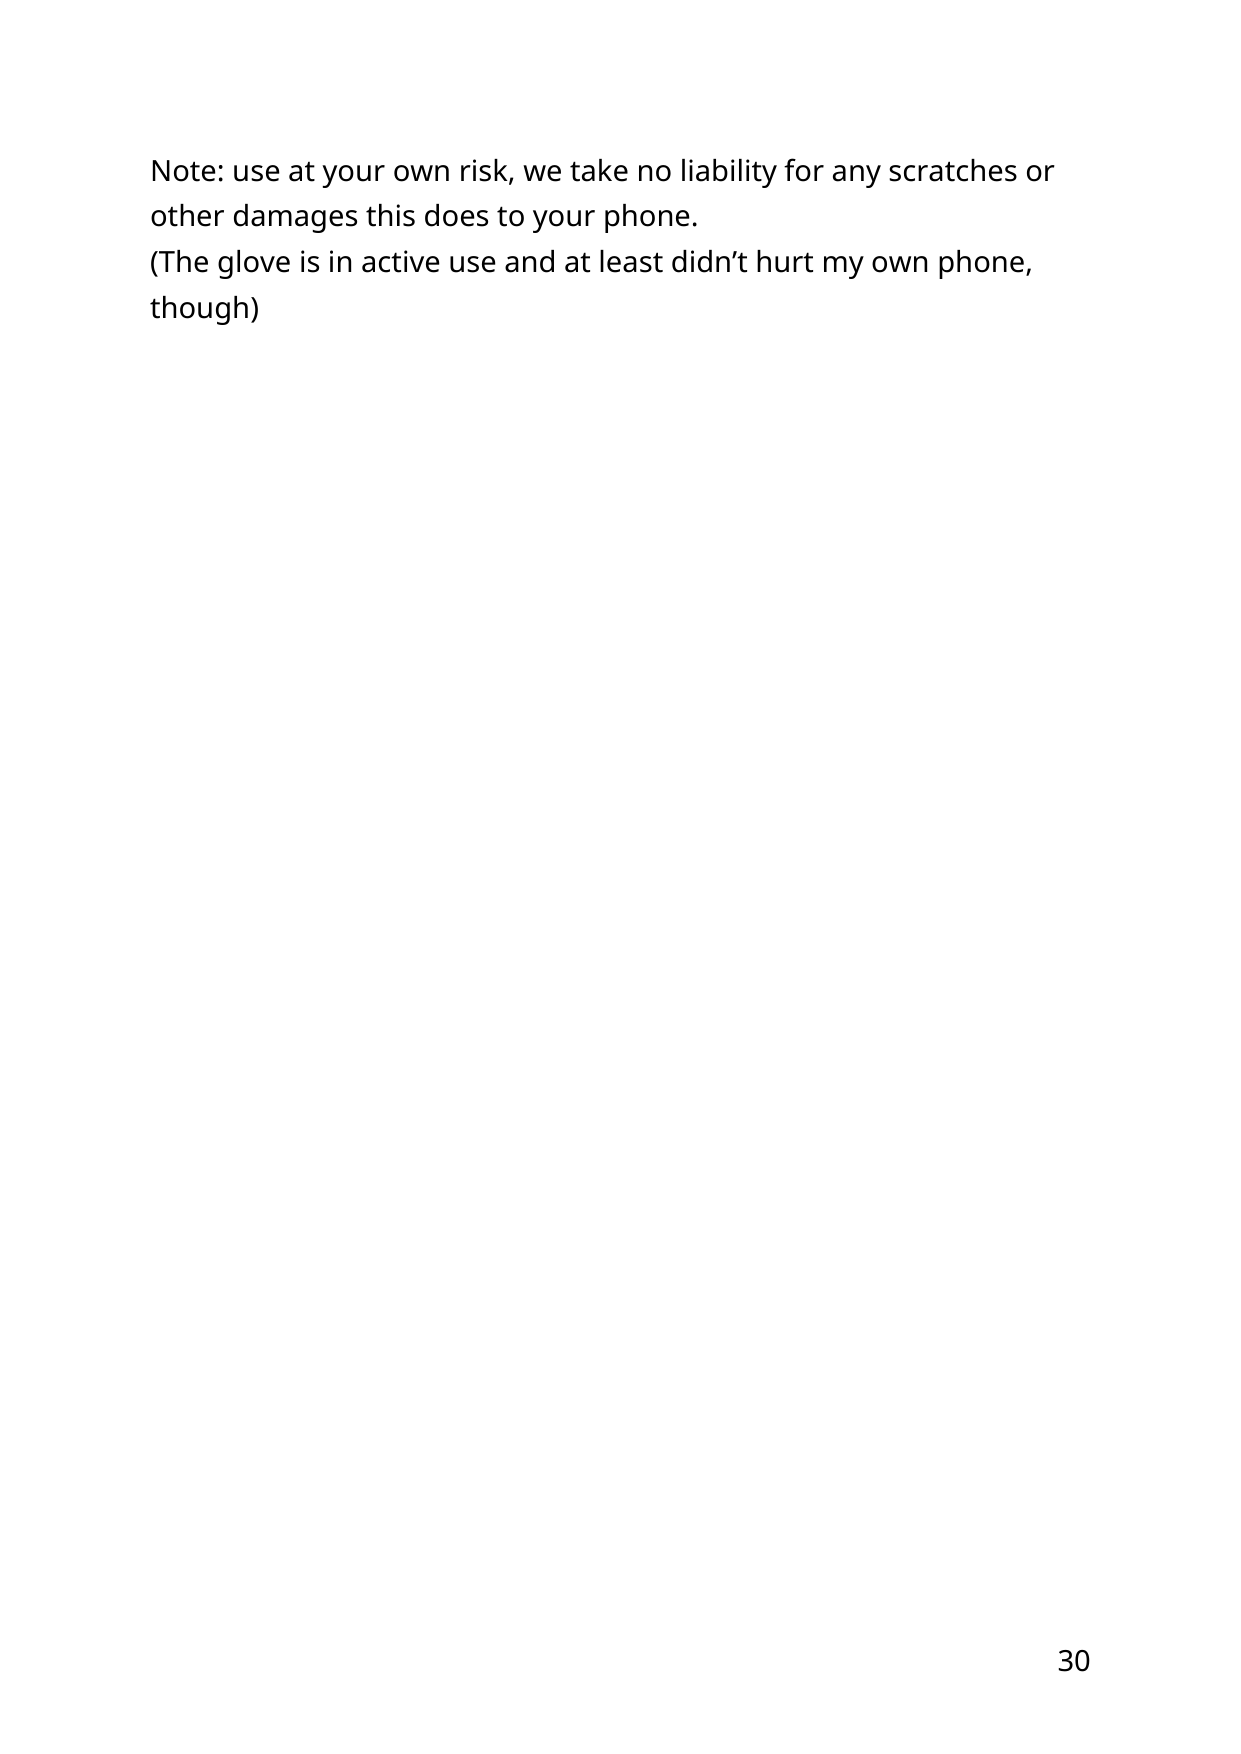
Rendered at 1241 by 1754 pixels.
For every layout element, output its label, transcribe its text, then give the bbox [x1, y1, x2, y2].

text (The glove is in active use and at least didn’t hurt my own phone, though) [150, 241, 1091, 327]
text Note: use at your own risk, we take no liability for any scratches or other damages this does to your phone. [150, 150, 1091, 235]
